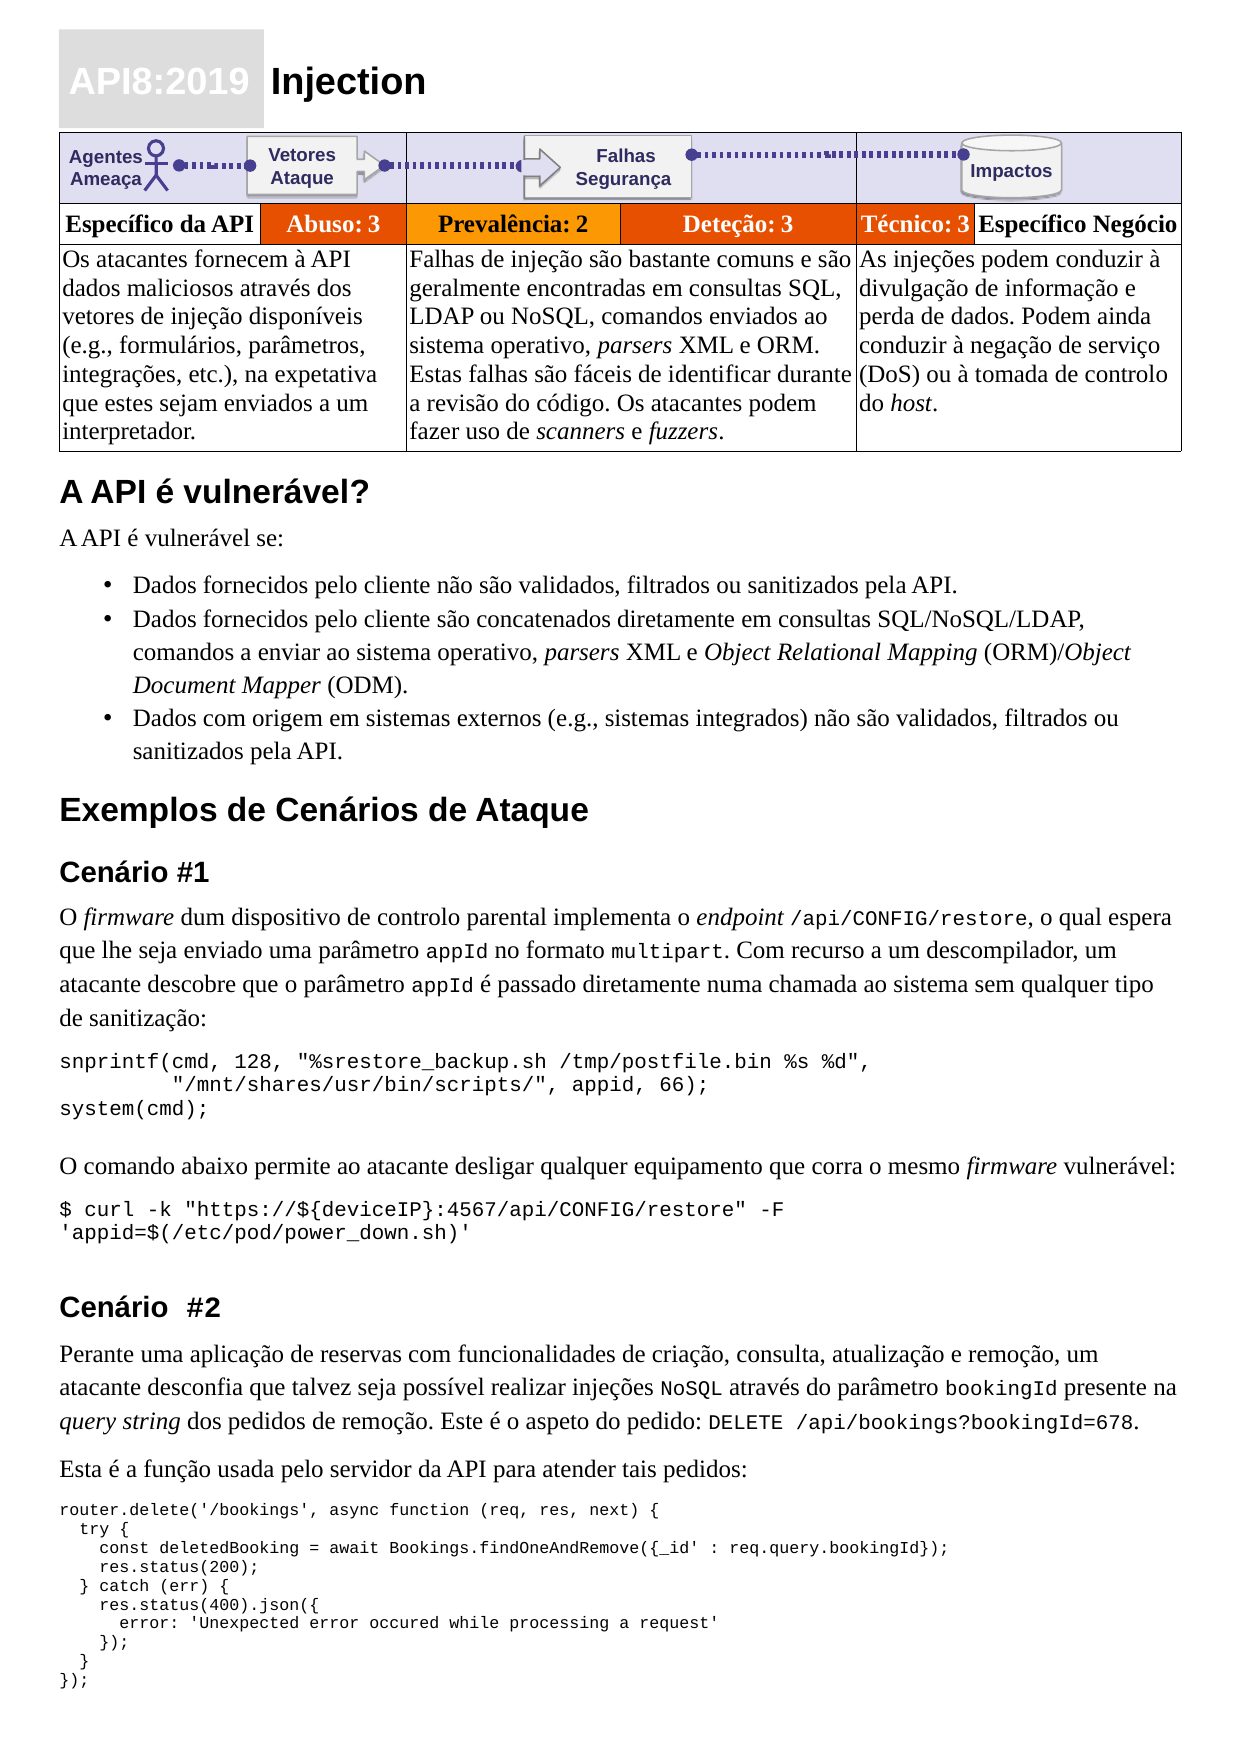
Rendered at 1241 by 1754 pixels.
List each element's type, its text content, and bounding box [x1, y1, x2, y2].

subtitle Cenário #1 [59, 855, 1181, 889]
table_header [857, 133, 974, 203]
text O comando abaixo permite ao atacante desligar qualquer equipamento que corra o mesmo firmware vulnerável: [59, 1151, 1181, 1180]
list Dados fornecidos pelo cliente não são validados, filtrados ou sanitizados pela API. [103, 571, 1181, 599]
subtitle Cenário #2 [59, 1290, 1181, 1326]
text }); [59, 1634, 1181, 1653]
table_cell Específico Negócio [975, 204, 1181, 244]
table_cell Falhas de injeção são bastante comuns e são geralmente encontradas em consultas SQL, LDAP ou NoSQL, comandos enviados ao sistema operativo, parsers XML e ORM. Estas falhas são fáceis de identificar durante a revisão do código. Os atacantes podem fazer uso de scanners e fuzzers. [407, 245, 856, 451]
text } catch (err) { [59, 1577, 1181, 1596]
text } }); [59, 1653, 1181, 1691]
text res.status(200); [59, 1558, 1181, 1577]
text $ curl -k "https://${deviceIP}:4567/api/CONFIG/restore" -F 'appid=$(/etc/pod/power_down.sh)' [59, 1199, 1181, 1246]
table_header [60, 133, 260, 203]
subtitle Exemplos de Cenários de Ataque [59, 789, 1181, 828]
text const deletedBooking = await Bookings.findOneAndRemove({_id' : req.query.bookingId}); [59, 1540, 1181, 1558]
text snprintf(cmd, 128, "%srestore_backup.sh /tmp/postfile.bin %s %d", [59, 1051, 1181, 1074]
list Dados com origem em sistemas externos (e.g., sistemas integrados) não são validados, filtrados ou sanitizados pela API. [103, 703, 1181, 764]
list Dados fornecidos pelo cliente são concatenados diretamente em consultas SQL/NoSQL/LDAP, comandos a enviar ao sistema operativo, parsers XML e Object Relational Mapping (ORM)/Object Document Mapper (ODM). [103, 604, 1181, 698]
text "/mnt/shares/usr/bin/scripts/", appid, 66); [59, 1074, 1181, 1098]
text res.status(400).json({ [59, 1596, 1181, 1615]
text Esta é a função usada pelo servidor da API para atender tais pedidos: [59, 1454, 1181, 1483]
table_cell Técnico: 3 [857, 204, 974, 244]
text A API é vulnerável se: [59, 523, 1181, 552]
table_cell Os atacantes fornecem à API dados maliciosos através dos vetores de injeção disponíveis (e.g., formulários, parâmetros, integrações, etc.), na expetativa que estes sejam enviados a um interpretador. [60, 245, 406, 451]
table_cell Deteção: 3 [621, 204, 856, 244]
table_header [974, 133, 1181, 203]
text try { [59, 1521, 1181, 1540]
text O firmware dum dispositivo de controlo parental implementa o endpoint /api/CONFIG/restore, o qual espera que lhe seja enviado uma parâmetro appId no formato multipart. Com recurso a um descompilador, um atacante descobre que o parâmetro appId é passado diretamente numa chamada ao sistema sem qualquer tipo de sanitização: [59, 902, 1181, 1032]
table_header [407, 133, 620, 203]
table_cell As injeções podem conduzir à divulgação de informação e perda de dados. Podem ainda conduzir à negação de serviço (DoS) ou à tomada de controlo do host. [857, 245, 1181, 451]
text error: 'Unexpected error occured while processing a request' [59, 1615, 1181, 1634]
table_cell Prevalência: 2 [407, 204, 620, 244]
subtitle A API é vulnerável? [59, 472, 1181, 511]
table_cell Específico da API [60, 204, 260, 244]
text system(cmd); [59, 1098, 1181, 1122]
table_cell Abuso: 3 [261, 204, 406, 244]
table_header [620, 133, 856, 203]
table_header [260, 133, 406, 203]
text Perante uma aplicação de reservas com funcionalidades de criação, consulta, atualização e remoção, um atacante desconfia que talvez seja possível realizar injeções NoSQL através do parâmetro bookingId presente na query string dos pedidos de remoção. Este é o aspeto do pedido: DELETE /api/bookings?bookingId=678. [59, 1339, 1181, 1435]
text router.delete('/bookings', async function (req, res, next) { [59, 1502, 1181, 1521]
